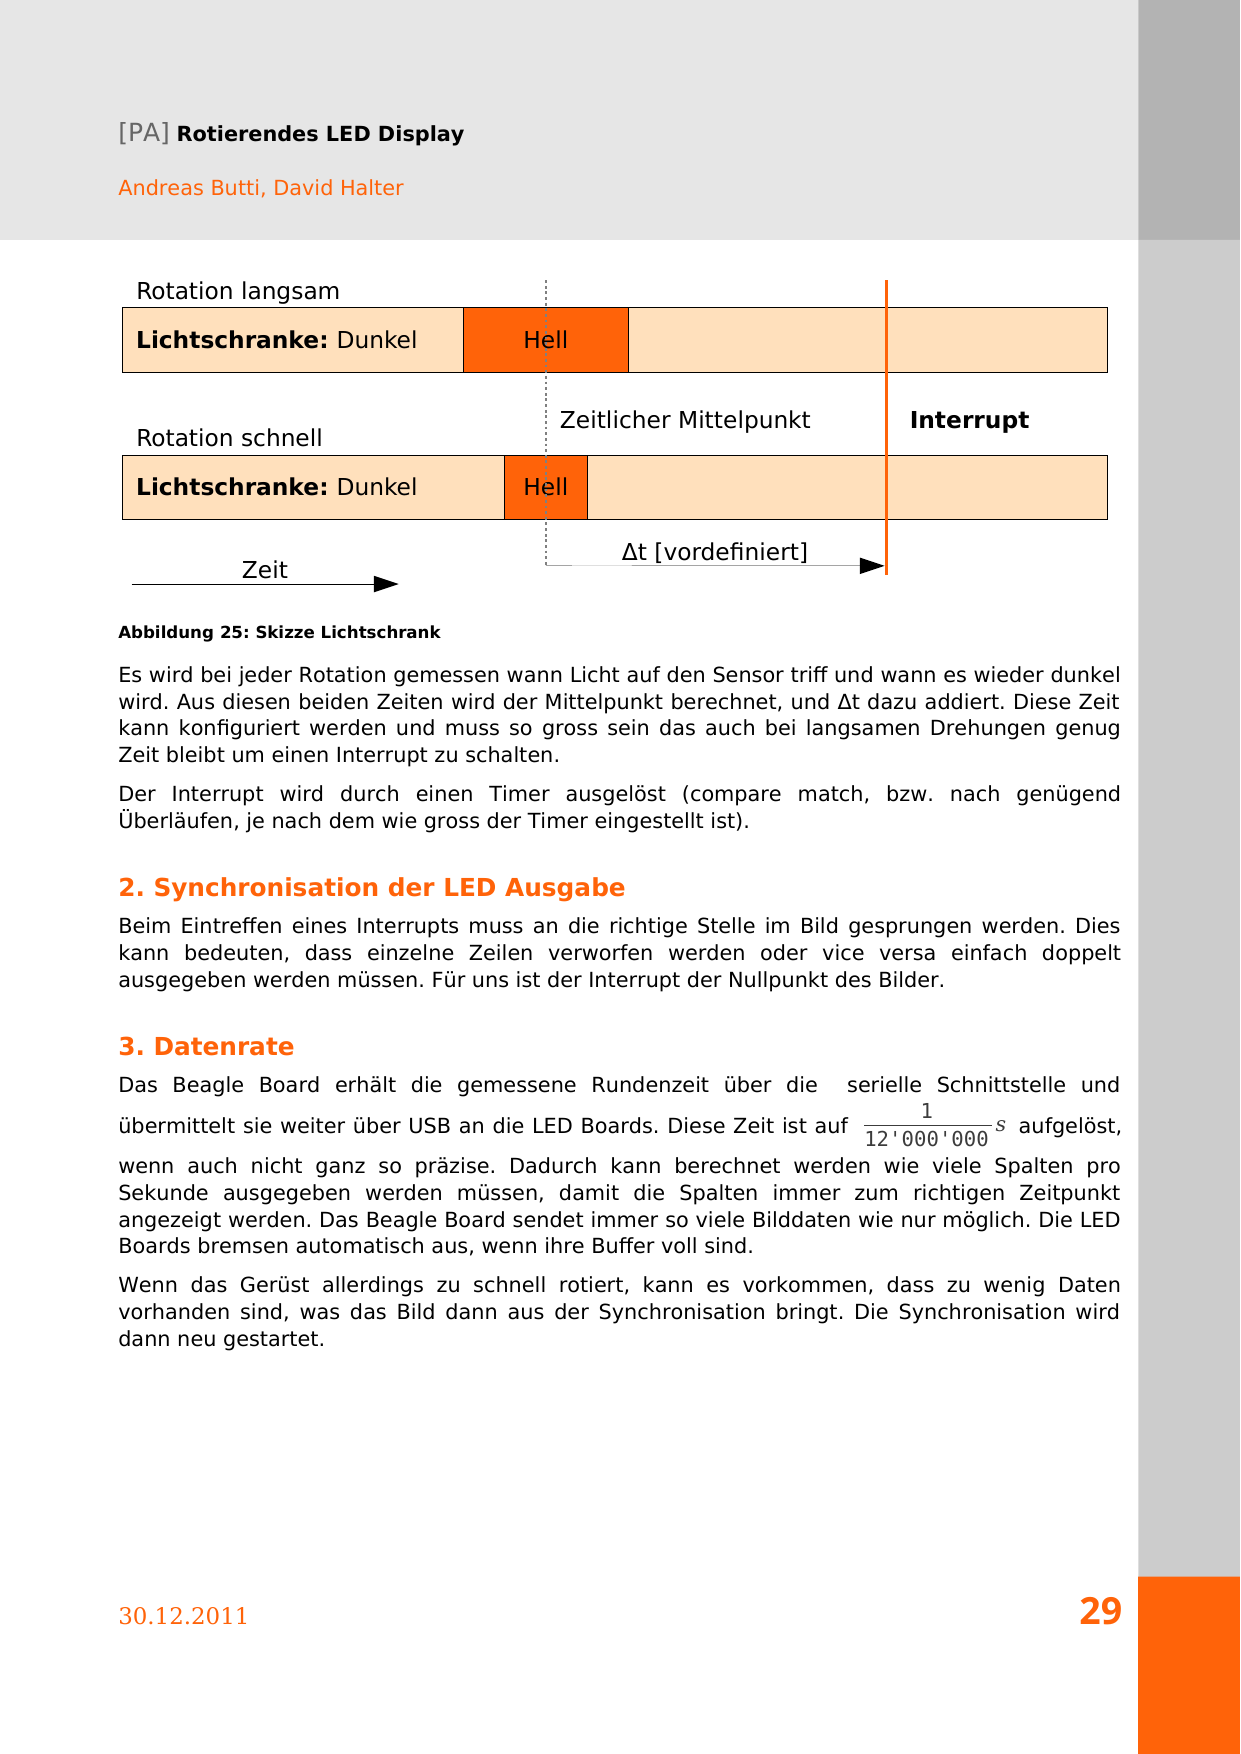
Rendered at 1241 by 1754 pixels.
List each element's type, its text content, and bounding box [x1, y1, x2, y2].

subtitle 2. Synchronisation der LED Ausgabe [118, 873, 1122, 902]
text Das Beagle Board erhält die gemessene Rundenzeit über die serielle Schnittstelle und übermittelt sie weiter über USB an die LED Boards. Diese Zeit ist auf aufgelöst, wenn auch nicht ganz so präzise. Dadurch kann berechnet werden wie viele Spalten pro Sekunde ausgegeben werden müssen, damit die Spalten immer zum richtigen Zeitpunkt angezeigt werden. Das Beagle Board sendet immer so viele Bilddaten wie nur möglich. Die LED Boards bremsen automatisch aus, wenn ihre Buffer voll sind. [118, 1073, 1122, 1259]
text Abbildung 25: Skizze Lichtschrank [118, 268, 1119, 642]
text Der Interrupt wird durch einen Timer ausgelöst (compare match, bzw. nach genügend Überläufen, je nach dem wie gross der Timer eingestellt ist). [118, 782, 1122, 833]
text Wenn das Gerüst allerdings zu schnell rotiert, kann es vorkommen, dass zu wenig Daten vorhanden sind, was das Bild dann aus der Synchronisation bringt. Die Synchronisation wird dann neu gestartet. [118, 1273, 1122, 1351]
text Es wird bei jeder Rotation gemessen wann Licht auf den Sensor triff und wann es wieder dunkel wird. Aus diesen beiden Zeiten wird der Mittelpunkt berechnet, und Δt dazu addiert. Diese Zeit kann konfiguriert werden und muss so gross sein das auch bei langsamen Drehungen genug Zeit bleibt um einen Interrupt zu schalten. [118, 663, 1122, 767]
subtitle 3. Datenrate [118, 1032, 1122, 1061]
text Beim Eintreffen eines Interrupts muss an die richtige Stelle im Bild gesprungen werden. Dies kann bedeuten, dass einzelne Zeilen verworfen werden oder vice versa einfach doppelt ausgegeben werden müssen. Für uns ist der Interrupt der Nullpunkt des Bilder. [118, 914, 1122, 992]
